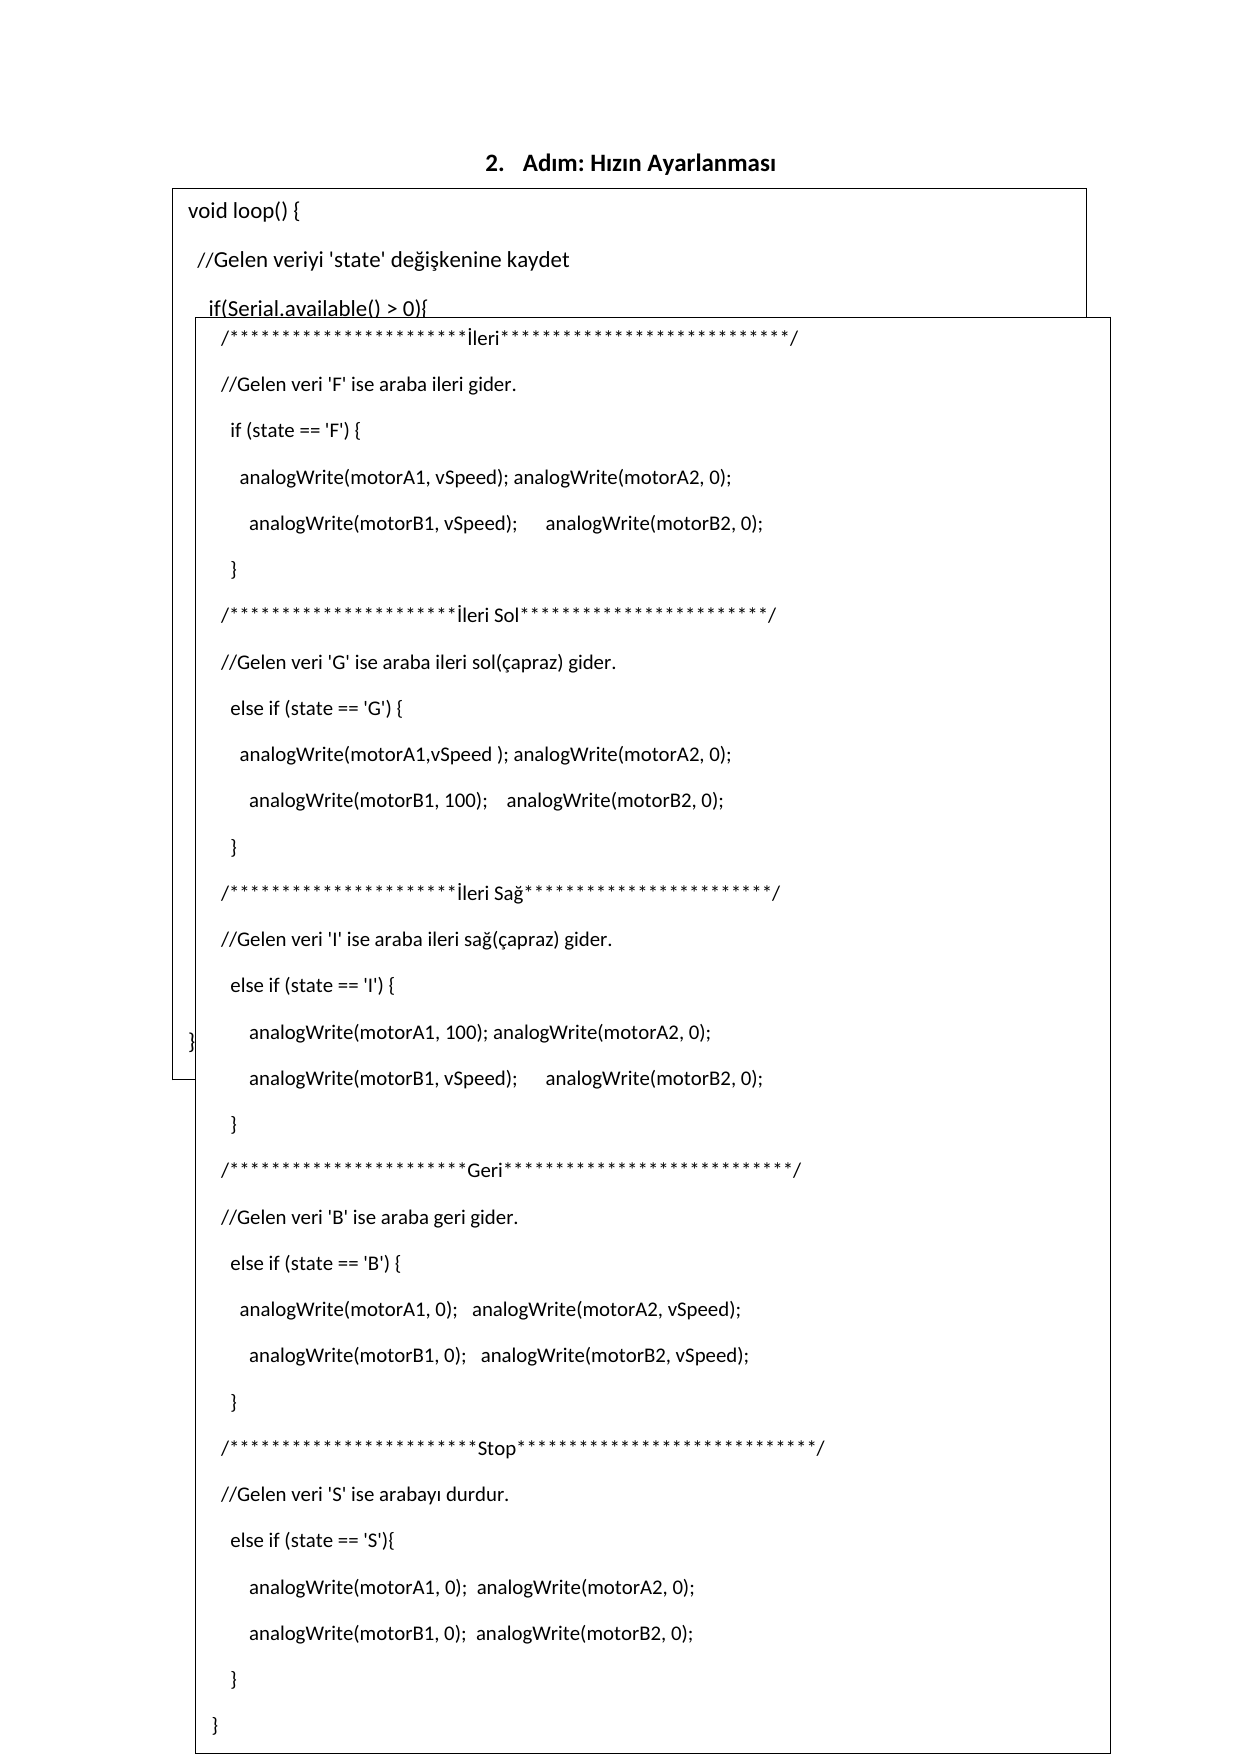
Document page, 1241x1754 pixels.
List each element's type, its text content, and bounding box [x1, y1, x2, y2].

text analogWrite(motorB1, vSpeed); analogWrite(motorB2, 0); [211, 510, 1095, 536]
text analogWrite(motorA1, 100); analogWrite(motorA2, 0); [211, 1019, 1095, 1044]
text analogWrite(motorA1,vSpeed ); analogWrite(motorA2, 0); [211, 741, 1095, 767]
text } [188, 392, 195, 420]
text analogWrite(motorB1, vSpeed); analogWrite(motorB2, 0); [211, 1065, 1095, 1091]
text /***********************Geri****************************/ [211, 1158, 1095, 1183]
text } [211, 1666, 1095, 1692]
text void loop() { [188, 197, 1071, 225]
text analogWrite(motorB1, 0); analogWrite(motorB2, 0); [211, 1620, 1095, 1646]
text /**********************İleri Sağ************************/ [211, 880, 1095, 906]
text else if (state == 'I') { [211, 973, 1095, 998]
text } [211, 834, 1095, 859]
text //Gelen veri 'B' ise araba geri gider. [211, 1204, 1095, 1229]
text else if (state == 'S'){ [211, 1528, 1095, 1553]
text } [188, 1027, 195, 1055]
text else if (state == 'B') { [211, 1250, 1095, 1276]
text /***********************İleri****************************/ [211, 325, 1095, 351]
text else if (state == 'G') { [211, 695, 1095, 721]
text /************************Stop*****************************/ [211, 1435, 1095, 1461]
text analogWrite(motorB1, 0); analogWrite(motorB2, vSpeed); [211, 1343, 1095, 1368]
text } [211, 1389, 1095, 1414]
text } [211, 1713, 1095, 1738]
text if (state == 'F') { [211, 418, 1095, 443]
text //Gelen veri 'I' ise araba ileri sağ(çapraz) gider. [211, 926, 1095, 952]
text if(Serial.available() > 0){ [188, 294, 1071, 322]
text //Gelen veri 'G' ise araba ileri sol(çapraz) gider. [211, 649, 1095, 674]
text } [211, 1111, 1095, 1137]
text analogWrite(motorA1, 0); analogWrite(motorA2, vSpeed); [211, 1296, 1095, 1322]
text analogWrite(motorB1, 100); analogWrite(motorB2, 0); [211, 788, 1095, 813]
text //Gelen veriyi 'state' değişkenine kaydet [188, 246, 1071, 273]
list Adım: Hızın Ayarlanması [485, 148, 1093, 178]
text } [211, 556, 1095, 582]
text //Gelen veri 'S' ise arabayı durdur. [211, 1481, 1095, 1507]
text analogWrite(motorA1, 0); analogWrite(motorA2, 0); [211, 1574, 1095, 1599]
text //Gelen veri 'F' ise araba ileri gider. [211, 371, 1095, 397]
text /**********************İleri Sol************************/ [211, 603, 1095, 628]
text analogWrite(motorA1, vSpeed); analogWrite(motorA2, 0); [211, 464, 1095, 489]
